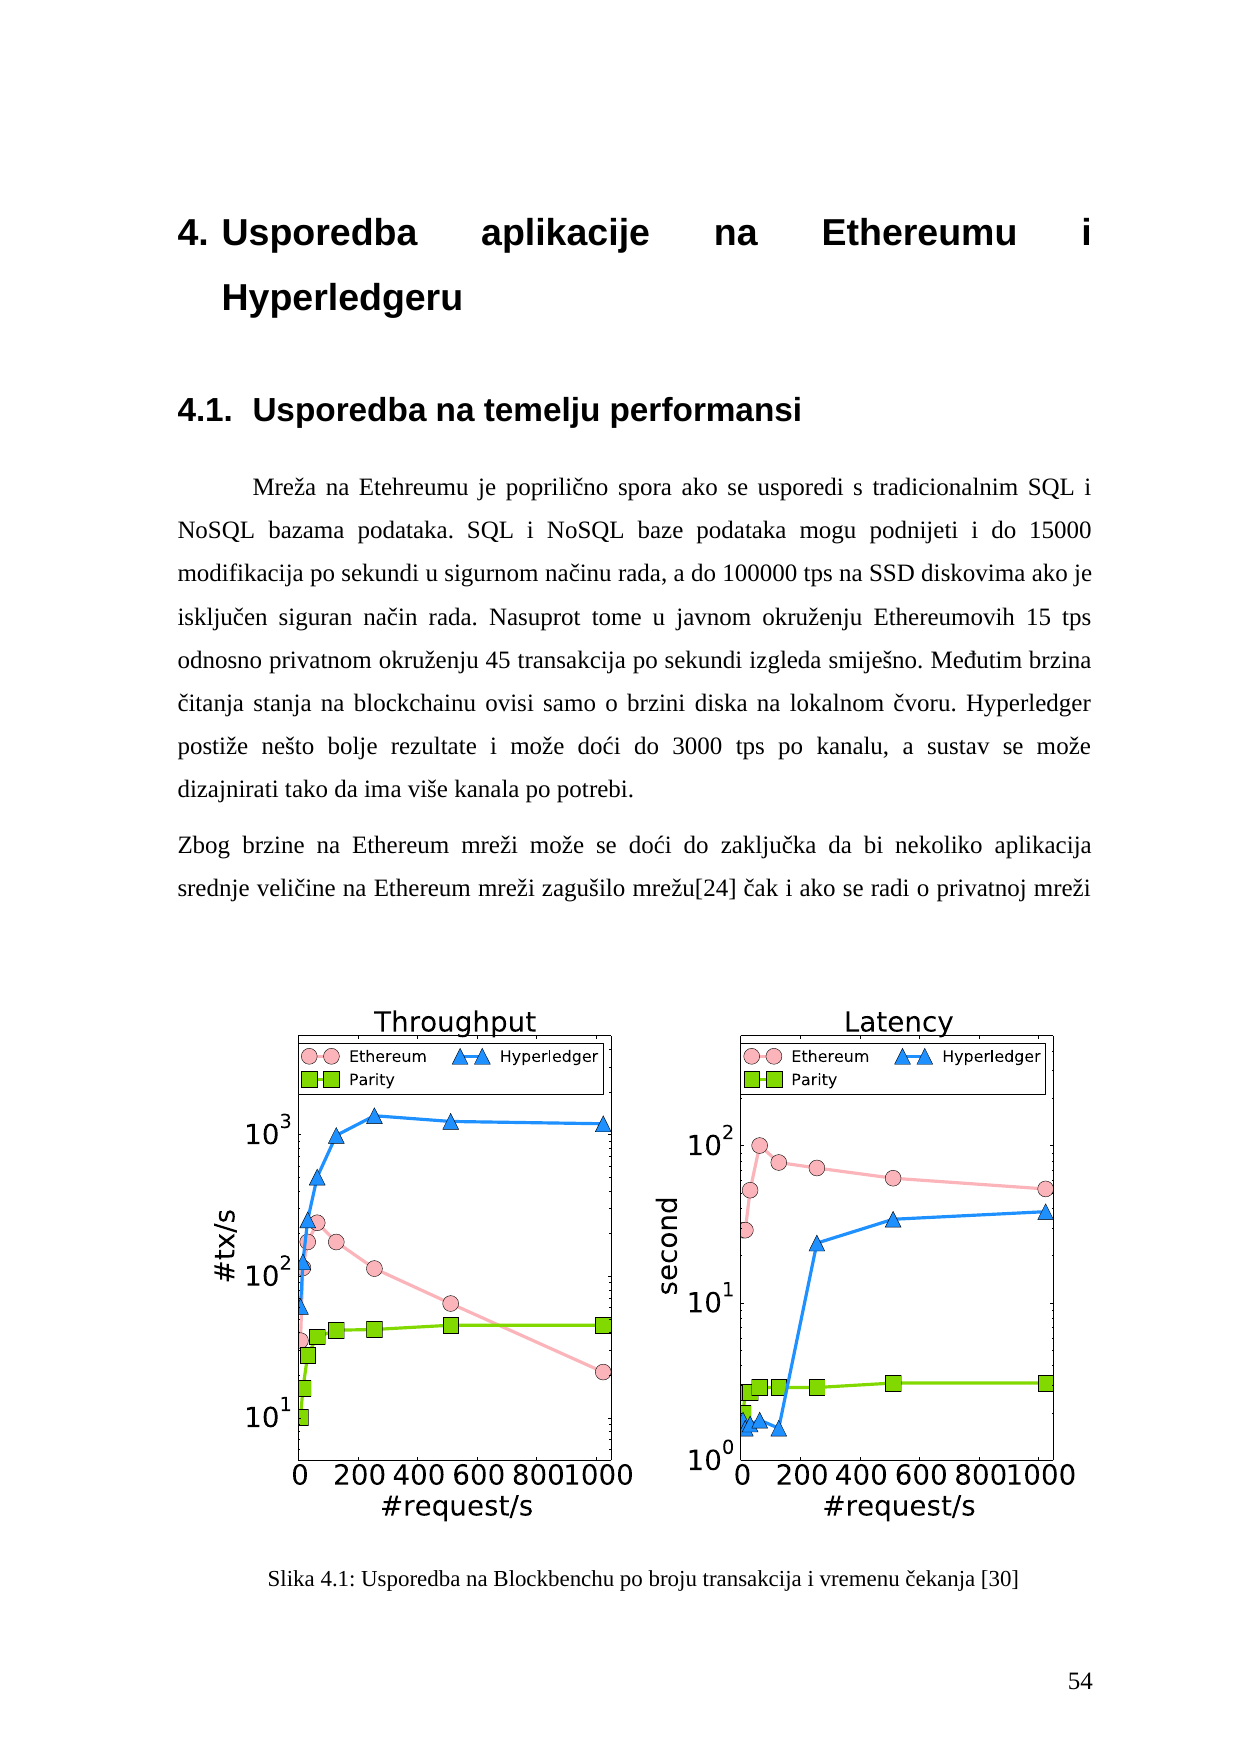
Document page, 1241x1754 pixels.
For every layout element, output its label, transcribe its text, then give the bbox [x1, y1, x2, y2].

text [186, 938, 1101, 950]
text Mreža na Etehreumu je poprilično spora ako se usporedi s tradicionalnim SQL i NoSQL bazama podataka. SQL i NoSQL baze podataka mogu podnijeti i do 15000 modifikacija po sekundi u sigurnom načinu rada, a do 100000 tps na SSD diskovima ako je isključen siguran način rada. Nasuprot tome u javnom okruženju Ethereumovih 15 tps odnosno privatnom okruženju 45 transakcija po sekundi izgleda smiješno. Međutim brzina čitanja stanja na blockchainu ovisi samo o brzini diska na lokalnom čvoru. Hyperledger postiže nešto bolje rezultate i može doći do 3000 tps po kanalu, a sustav se može dizajnirati tako da ima više kanala po potrebi. [177, 472, 1092, 803]
text [186, 950, 1101, 980]
text Slika 4.1: Usporedba na Blockbenchu po broju transakcija i vremenu čekanja [30] [186, 1552, 1101, 1592]
subtitle Usporedba aplikacije na Ethereumu i Hyperledgeru [177, 210, 1092, 318]
text Zbog brzine na Ethereum mreži može se doći do zaključka da bi nekoliko aplikacija srednje veličine na Ethereum mreži zagušilo mrežu[24] čak i ako se radi o privatnoj mreži [177, 830, 1092, 902]
subtitle Usporedba na temelju performansi [177, 389, 1092, 428]
